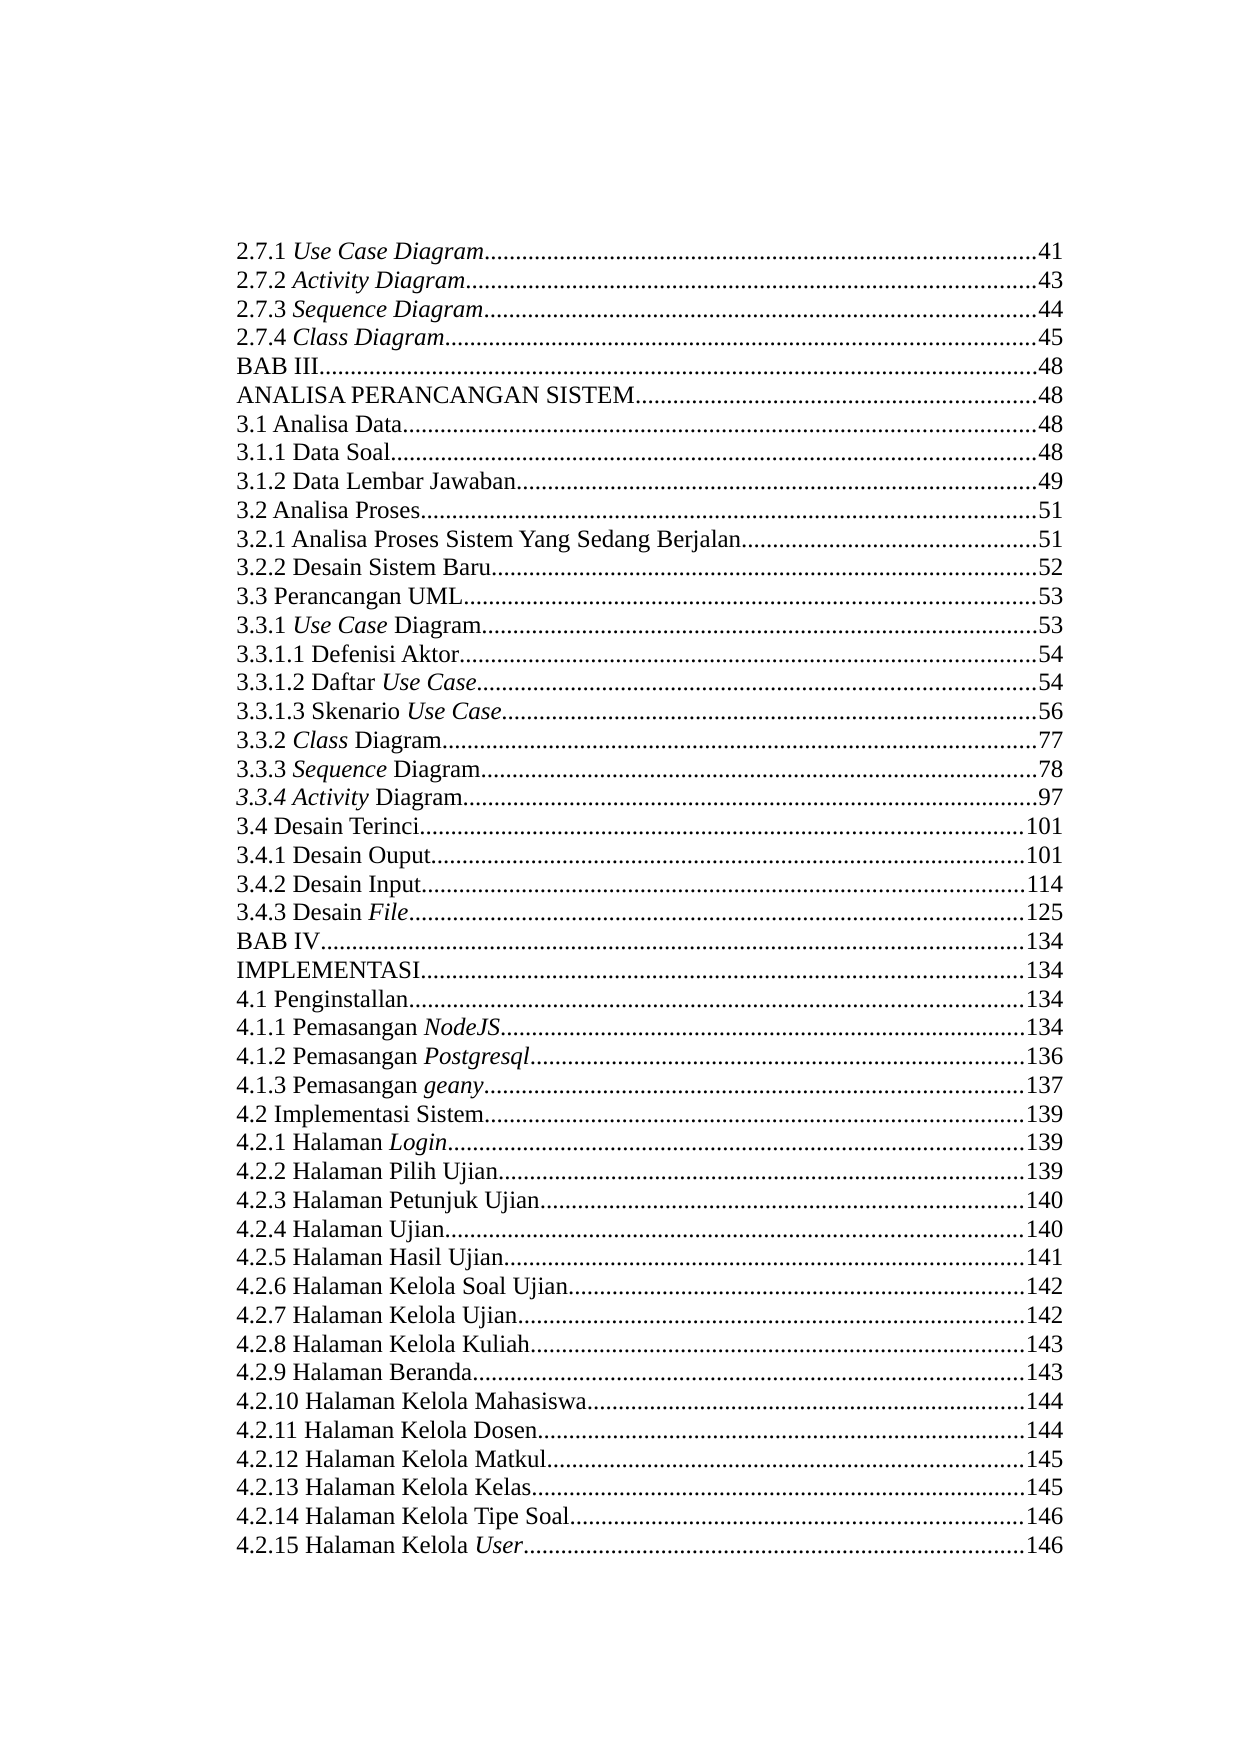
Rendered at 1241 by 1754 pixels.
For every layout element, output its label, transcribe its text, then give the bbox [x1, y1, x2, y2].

text 3.4 Desain Terinci 101 [236, 811, 1063, 840]
text 3.2 Analisa Proses 51 [236, 495, 1063, 524]
text 3.1 Analisa Data 48 [236, 409, 1063, 437]
text 3.3 Perancangan UML 53 [236, 581, 1063, 610]
text 3.2.2 Desain Sistem Baru 52 [236, 552, 1063, 581]
text 2.7.2 Activity Diagram 43 [236, 265, 1063, 294]
text 3.3.4 Activity Diagram 97 [236, 782, 1063, 811]
text 4.2.15 Halaman Kelola User 146 [236, 1530, 1063, 1559]
text 4.2 Implementasi Sistem 139 [236, 1099, 1063, 1127]
text 4.2.3 Halaman Petunjuk Ujian 140 [236, 1185, 1063, 1214]
text BAB IV 134 [236, 926, 1063, 955]
text 4.1.3 Pemasangan geany 137 [236, 1070, 1063, 1099]
text 4.1.1 Pemasangan NodeJS 134 [236, 1012, 1063, 1041]
text 2.7.3 Sequence Diagram 44 [236, 294, 1063, 322]
text 3.3.1.1 Defenisi Aktor 54 [236, 639, 1063, 667]
text 4.2.12 Halaman Kelola Matkul 145 [236, 1444, 1063, 1472]
text 3.4.2 Desain Input 114 [236, 869, 1063, 897]
text 4.2.10 Halaman Kelola Mahasiswa 144 [236, 1386, 1063, 1415]
text 2.7.4 Class Diagram 45 [236, 322, 1063, 351]
text 4.2.14 Halaman Kelola Tipe Soal 146 [236, 1501, 1063, 1530]
text 4.2.13 Halaman Kelola Kelas 145 [236, 1472, 1063, 1501]
text 3.1.2 Data Lembar Jawaban 49 [236, 466, 1063, 495]
text 4.2.8 Halaman Kelola Kuliah 143 [236, 1329, 1063, 1357]
text 4.2.4 Halaman Ujian 140 [236, 1214, 1063, 1242]
text 3.3.1 Use Case Diagram 53 [236, 610, 1063, 639]
text 3.3.2 Class Diagram 77 [236, 725, 1063, 754]
text 3.3.1.2 Daftar Use Case 54 [236, 667, 1063, 696]
text 4.1.2 Pemasangan Postgresql 136 [236, 1041, 1063, 1070]
text BAB III 48 [236, 351, 1063, 380]
text 4.2.11 Halaman Kelola Dosen 144 [236, 1415, 1063, 1444]
text 3.4.1 Desain Ouput 101 [236, 840, 1063, 869]
text 4.2.9 Halaman Beranda 143 [236, 1357, 1063, 1386]
text 4.2.5 Halaman Hasil Ujian 141 [236, 1242, 1063, 1271]
text 4.2.6 Halaman Kelola Soal Ujian 142 [236, 1271, 1063, 1300]
text 3.2.1 Analisa Proses Sistem Yang Sedang Berjalan 51 [236, 524, 1063, 552]
text 2.7.1 Use Case Diagram 41 [236, 236, 1063, 265]
text ANALISA PERANCANGAN SISTEM 48 [236, 380, 1063, 409]
text IMPLEMENTASI 134 [236, 955, 1063, 984]
text 4.1 Penginstallan 134 [236, 984, 1063, 1012]
text 3.1.1 Data Soal 48 [236, 437, 1063, 466]
text 4.2.1 Halaman Login 139 [236, 1127, 1063, 1156]
text 4.2.7 Halaman Kelola Ujian 142 [236, 1300, 1063, 1329]
text 4.2.2 Halaman Pilih Ujian 139 [236, 1156, 1063, 1185]
text 3.3.1.3 Skenario Use Case 56 [236, 696, 1063, 725]
text 3.4.3 Desain File 125 [236, 897, 1063, 926]
text 3.3.3 Sequence Diagram 78 [236, 754, 1063, 782]
